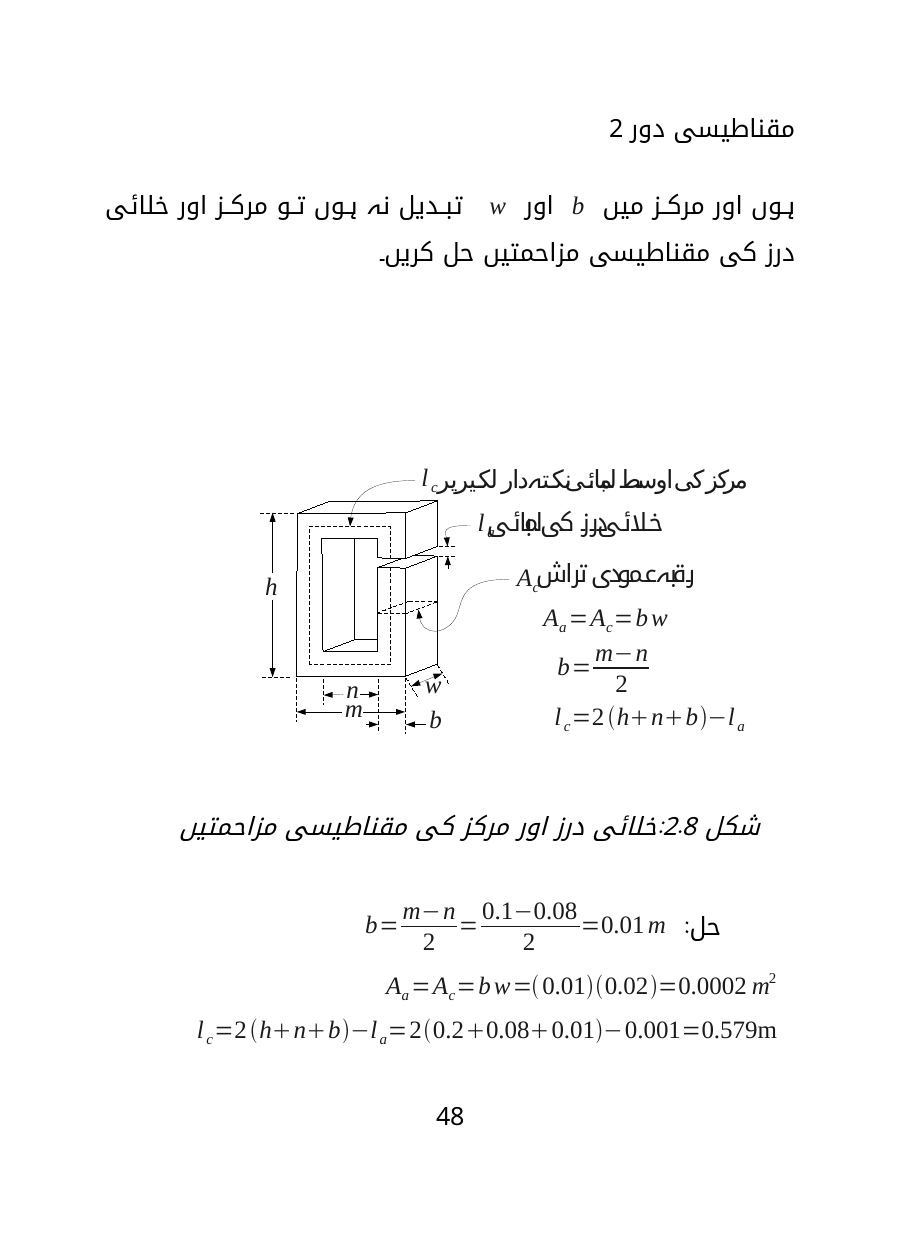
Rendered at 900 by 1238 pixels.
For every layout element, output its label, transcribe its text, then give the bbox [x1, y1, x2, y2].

text ہوں اور مرکز میںاور تبدیل نہ ہوں تو مرکز اور خلائی درز کی مقناطیسی مزاحمتیں حل کریں۔ [105, 182, 795, 277]
text شکل 2.8:خلائی درز اور مرکز کی مقناطیسی مزاحمتیں [140, 395, 759, 851]
text حل: [105, 898, 795, 957]
